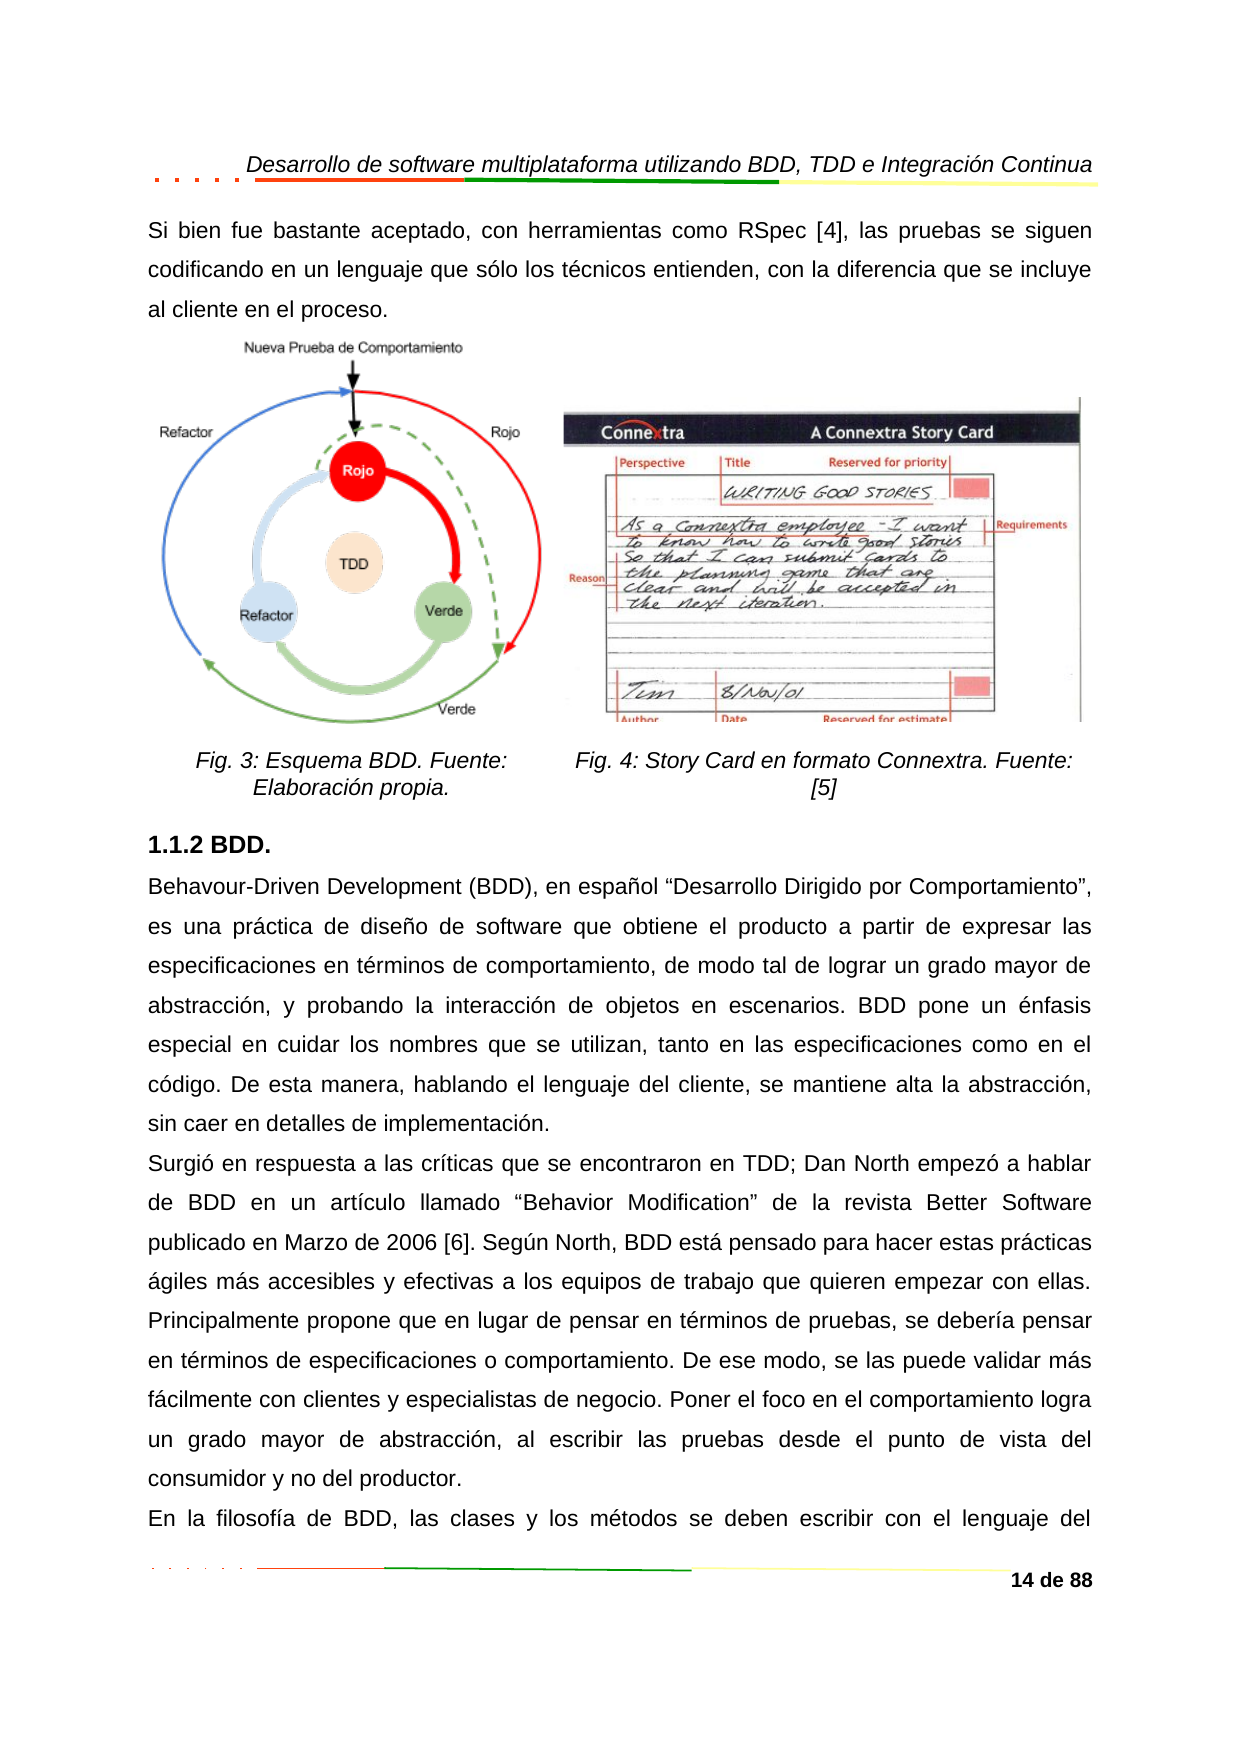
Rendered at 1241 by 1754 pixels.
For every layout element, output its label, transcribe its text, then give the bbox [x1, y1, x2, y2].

picture [563, 397, 1085, 722]
text En la filosofía de BDD, las clases y los métodos se deben escribir con el lenguaje del [148, 1505, 1093, 1531]
table_header [148, 335, 555, 729]
table_header [555, 335, 1093, 729]
text Surgió en respuesta a las críticas que se encontraron en TDD; Dan North empezó a hablar de BDD en un artículo llamado “Behavior Modification” de la revista Better Software publicado en Marzo de 2006 [6]. Según North, BDD está pensado para hacer estas prácticas ágiles más accesibles y efectivas a los equipos de trabajo que quieren empezar con ellas. Principalmente propone que en lugar de pensar en términos de pruebas, se debería pensar en términos de especificaciones o comportamiento. De ese modo, se las puede validar más fácilmente con clientes y especialistas de negocio. Poner el foco en el comportamiento logra un grado mayor de abstracción, al escribir las pruebas desde el punto de vista del consumidor y no del productor. [148, 1149, 1093, 1492]
text Si bien fue bastante aceptado, con herramientas como RSpec [4], las pruebas se siguen codificando en un lenguaje que sólo los técnicos entienden, con la diferencia que se incluye al cliente en el proceso. [148, 217, 1093, 322]
picture [158, 340, 544, 724]
table_cell Fig. 3: Esquema BDD. Fuente: Elaboración propia. [148, 729, 555, 818]
table_cell Fig. 4: Story Card en formato Connextra. Fuente: [5] [555, 729, 1093, 818]
list 1.1.2 BDD. [148, 830, 1093, 859]
text Behavour-Driven Development (BDD), en español “Desarrollo Dirigido por Comportamiento”, es una práctica de diseño de software que obtiene el producto a partir de expresar las especificaciones en términos de comportamiento, de modo tal de lograr un grado mayor de abstracción, y probando la interacción de objetos en escenarios. BDD pone un énfasis especial en cuidar los nombres que se utilizan, tanto en las especificaciones como en el código. De esta manera, hablando el lenguaje del cliente, se mantiene alta la abstracción, sin caer en detalles de implementación. [148, 873, 1093, 1136]
